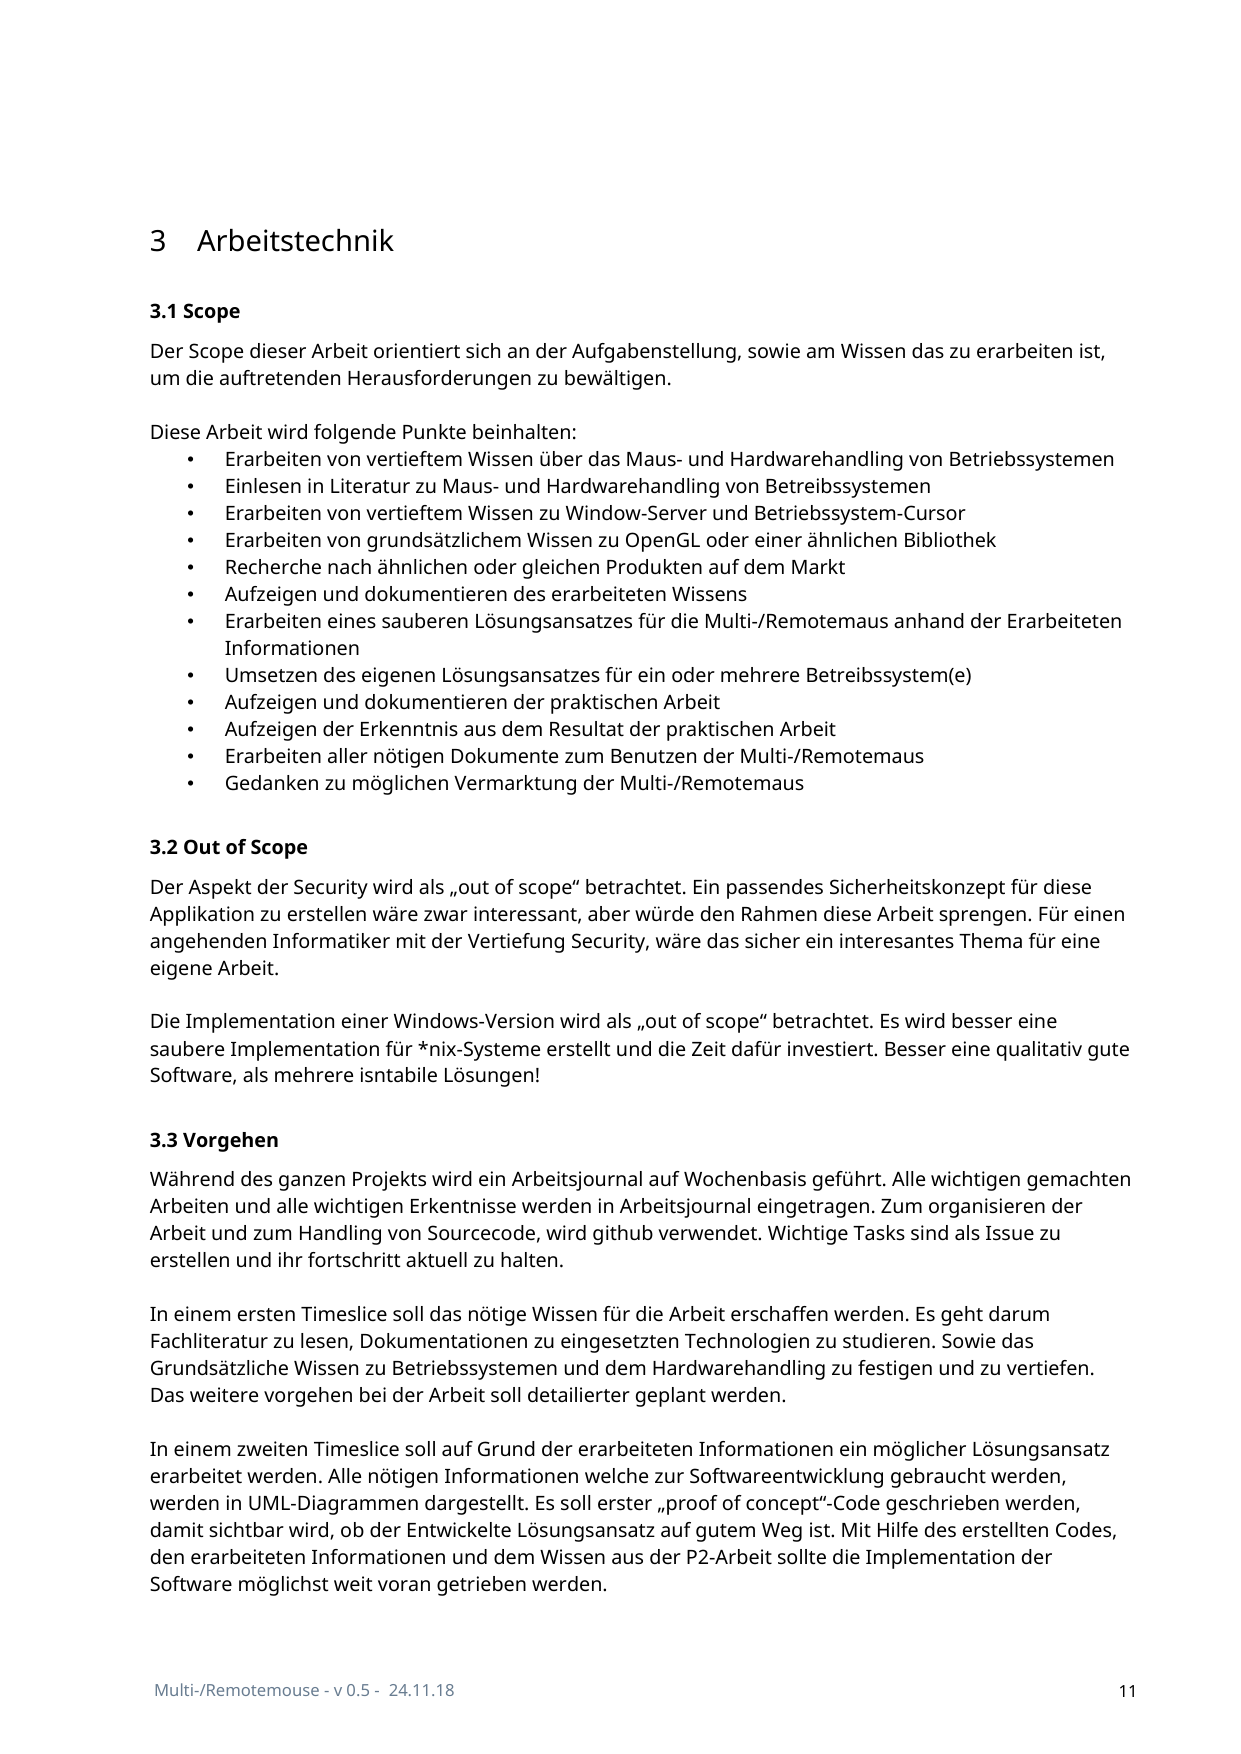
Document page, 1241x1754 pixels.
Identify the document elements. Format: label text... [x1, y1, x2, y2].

list Aufzeigen und dokumentieren der praktischen Arbeit [187, 688, 1136, 715]
list Umsetzen des eigenen Lösungsansatzes für ein oder mehrere Betreibssystem(e) [187, 661, 1136, 688]
text Diese Arbeit wird folgende Punkte beinhalten: [149, 418, 1136, 445]
list Gedanken zu möglichen Vermarktung der Multi-/Remotemaus [187, 769, 1136, 796]
subtitle Scope [149, 298, 1136, 325]
list Erarbeiten von grundsätzlichem Wissen zu OpenGL oder einer ähnlichen Bibliothek [187, 526, 1136, 553]
text In einem zweiten Timeslice soll auf Grund der erarbeiteten Informationen ein möglicher Lösungsansatz erarbeitet werden. Alle nötigen Informationen welche zur Softwareentwicklung gebraucht werden, werden in UML-Diagrammen dargestellt. Es soll erster „proof of concept“-Code geschrieben werden, damit sichtbar wird, ob der Entwickelte Lösungsansatz auf gutem Weg ist. Mit Hilfe des erstellten Codes, den erarbeiteten Informationen und dem Wissen aus der P2-Arbeit sollte die Implementation der Software möglichst weit voran getrieben werden. [149, 1436, 1136, 1597]
text Der Scope dieser Arbeit orientiert sich an der Aufgabenstellung, sowie am Wissen das zu erarbeiten ist, um die auftretenden Herausforderungen zu bewältigen. [149, 337, 1136, 391]
text Der Aspekt der Security wird als „out of scope“ betrachtet. Ein passendes Sicherheitskonzept für diese Applikation zu erstellen wäre zwar interessant, aber würde den Rahmen diese Arbeit sprengen. Für einen angehenden Informatiker mit der Vertiefung Security, wäre das sicher ein interesantes Thema für eine eigene Arbeit. [149, 873, 1136, 981]
list Recherche nach ähnlichen oder gleichen Produkten auf dem Markt [187, 553, 1136, 580]
list Erarbeiten eines sauberen Lösungsansatzes für die Multi-/Remotemaus anhand der Erarbeiteten Informationen [187, 607, 1136, 661]
list Aufzeigen der Erkenntnis aus dem Resultat der praktischen Arbeit [187, 715, 1136, 742]
subtitle Out of Scope [149, 833, 1136, 860]
text Während des ganzen Projekts wird ein Arbeitsjournal auf Wochenbasis geführt. Alle wichtigen gemachten Arbeiten und alle wichtigen Erkentnisse werden in Arbeitsjournal eingetragen. Zum organisieren der Arbeit und zum Handling von Sourcecode, wird github verwendet. Wichtige Tasks sind als Issue zu erstellen und ihr fortschritt aktuell zu halten. [149, 1166, 1136, 1274]
list Erarbeiten von vertieftem Wissen über das Maus- und Hardwarehandling von Betriebssystemen [187, 445, 1136, 472]
list Einlesen in Literatur zu Maus- und Hardwarehandling von Betreibssystemen [187, 472, 1136, 499]
subtitle Vorgehen [149, 1126, 1136, 1153]
list Erarbeiten von vertieftem Wissen zu Window-Server und Betriebssystem-Cursor [187, 499, 1136, 526]
list Aufzeigen und dokumentieren des erarbeiteten Wissens [187, 580, 1136, 607]
subtitle Arbeitstechnik [149, 221, 1136, 260]
list Erarbeiten aller nötigen Dokumente zum Benutzen der Multi-/Remotemaus [187, 742, 1136, 769]
text In einem ersten Timeslice soll das nötige Wissen für die Arbeit erschaffen werden. Es geht darum Fachliteratur zu lesen, Dokumentationen zu eingesetzten Technologien zu studieren. Sowie das Grundsätzliche Wissen zu Betriebssystemen und dem Hardwarehandling zu festigen und zu vertiefen. Das weitere vorgehen bei der Arbeit soll detailierter geplant werden. [149, 1301, 1136, 1408]
text Die Implementation einer Windows-Version wird als „out of scope“ betrachtet. Es wird besser eine saubere Implementation für *nix-Systeme erstellt und die Zeit dafür investiert. Besser eine qualitativ gute Software, als mehrere isntabile Lösungen! [149, 1008, 1136, 1089]
